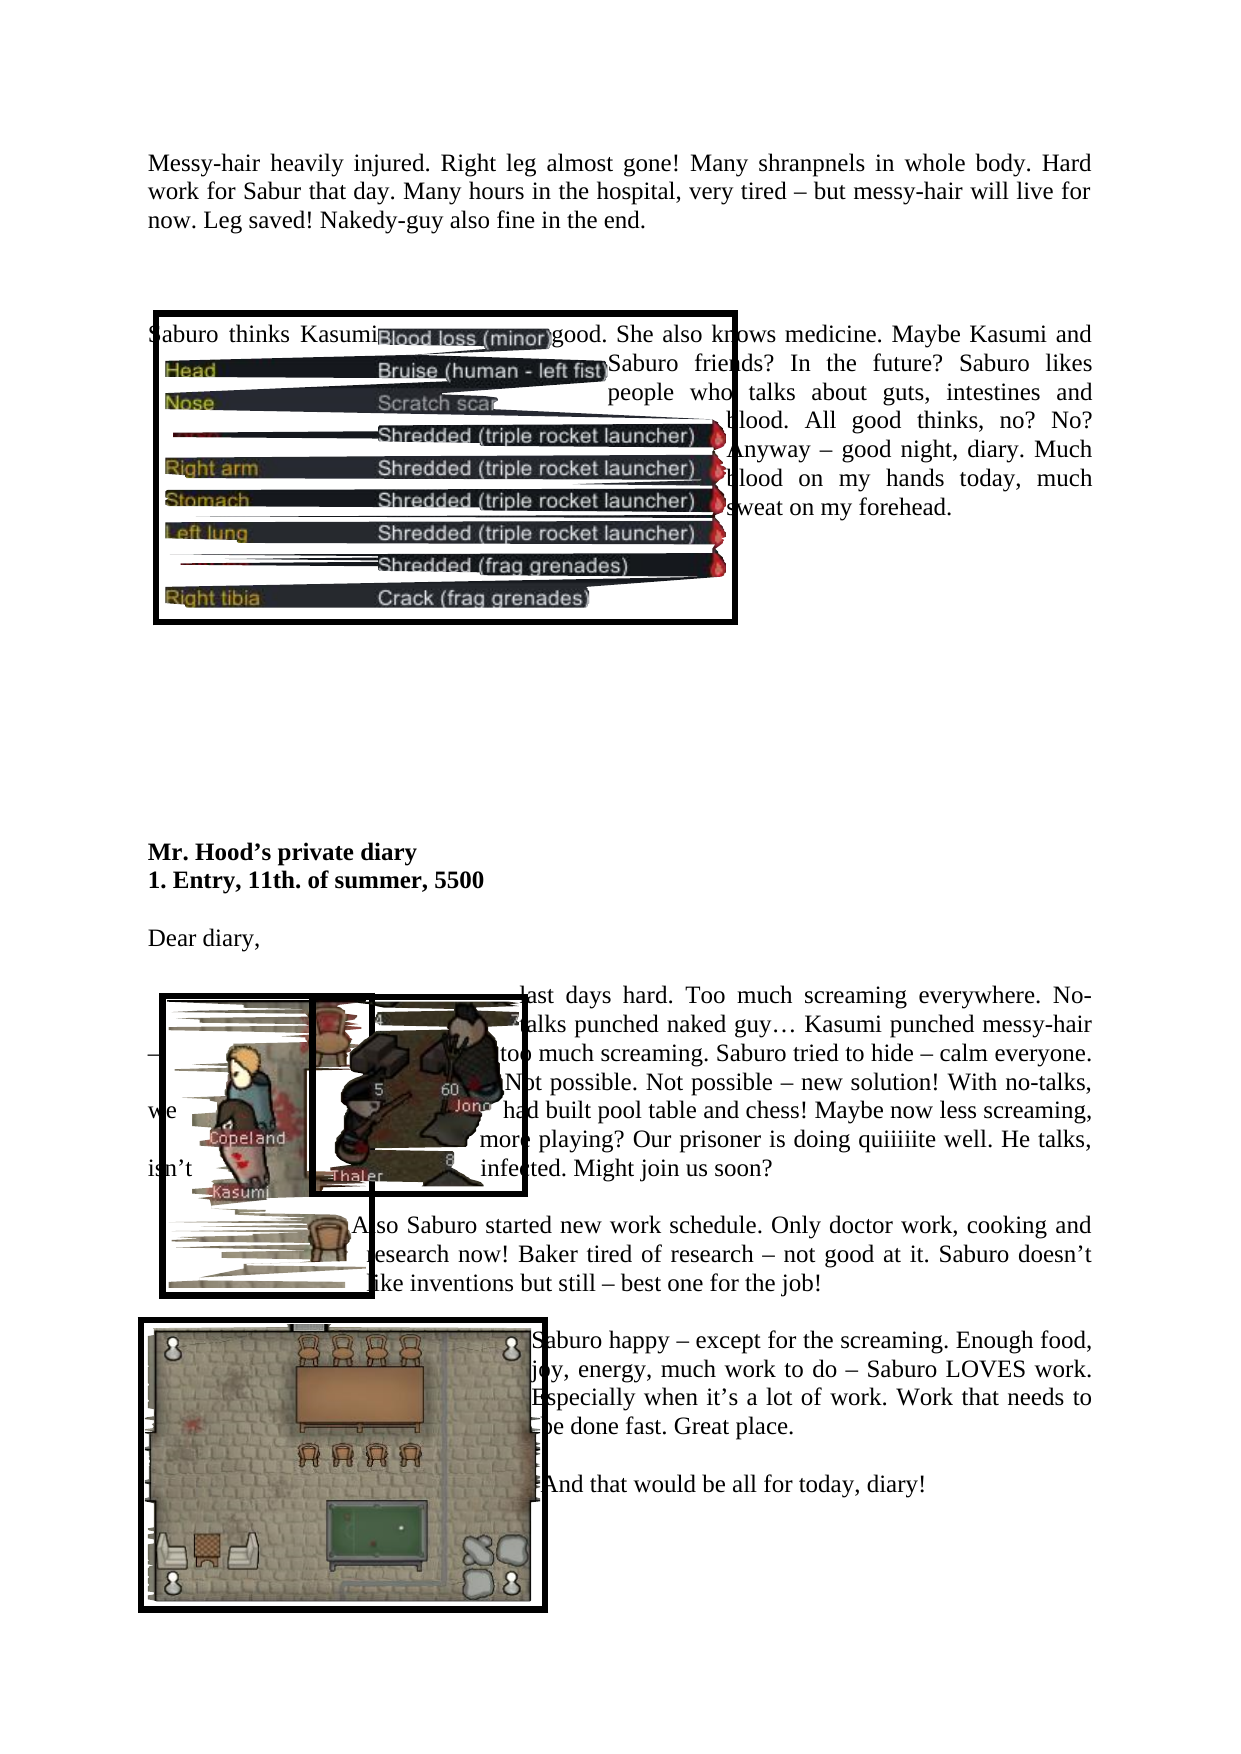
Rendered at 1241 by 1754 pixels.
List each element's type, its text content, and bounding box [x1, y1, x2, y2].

text Saburo happy – except for the screaming. Enough food, joy, energy, much work to do – Saburo LOVES work. Especially when it’s a lot of work. Work that needs to be done fast. Great place. [330, 1325, 542, 1389]
text Mr. Hood’s private diary [148, 837, 1093, 866]
text Also Saburo started new work schedule. Only doctor work, cooking and research now! Baker tired of research – not good at it. Saburo doesn’t like inventions but still – best one for the job! [166, 1211, 369, 1292]
text Saburo thinks Kasumi good. She also knows medicine. Maybe Kasumi and Saburo friends? In the future? Saburo likes people who talks about guts, intestines and blood. All good thinks, no? No? Anyway – good night, diary. Much blood on my hands today, much sweat on my forehead. [738, 319, 1093, 521]
text Dear diary, [148, 923, 1093, 952]
text 1. Entry, 11th. of summer, 5500 [148, 866, 1093, 894]
text Messy-hair heavily injured. Right leg almost gone! Many shranpnels in whole body. Hard work for Sabur that day. Many hours in the hospital, very tired – but messy-hair will live for now. Leg saved! Nakedy-guy also fine in the end. [148, 148, 1093, 234]
text last days hard. Too much screaming everywhere. No-talks punched naked guy… Kasumi punched messy-hair – too much screaming. Saburo tried to hide – calm everyone. Not possible. Not possible – new solution! With no-talks, we had built pool table and chess! Maybe now less screaming, more playing? Our prisoner is doing quiiiiite well. He talks, isn’t infected. Might join us soon? [148, 981, 1093, 1182]
text And that would be all for today, diary! [548, 1469, 1093, 1497]
text Saburo thinks Kasumi good. She also knows medicine. Maybe Kasumi and Saburo friends? In the future? Saburo likes people who talks about guts, intestines and blood. All good thinks, no? No? Anyway – good night, diary. Much blood on my hands today, much sweat on my forehead. [159, 319, 732, 521]
text Also Saburo started new work schedule. Only doctor work, cooking and research now! Baker tired of research – not good at it. Saburo doesn’t like inventions but still – best one for the job! [375, 1211, 1093, 1297]
text Saburo happy – except for the screaming. Enough food, joy, energy, much work to do – Saburo LOVES work. Especially when it’s a lot of work. Work that needs to be done fast. Great place. [548, 1325, 1093, 1440]
